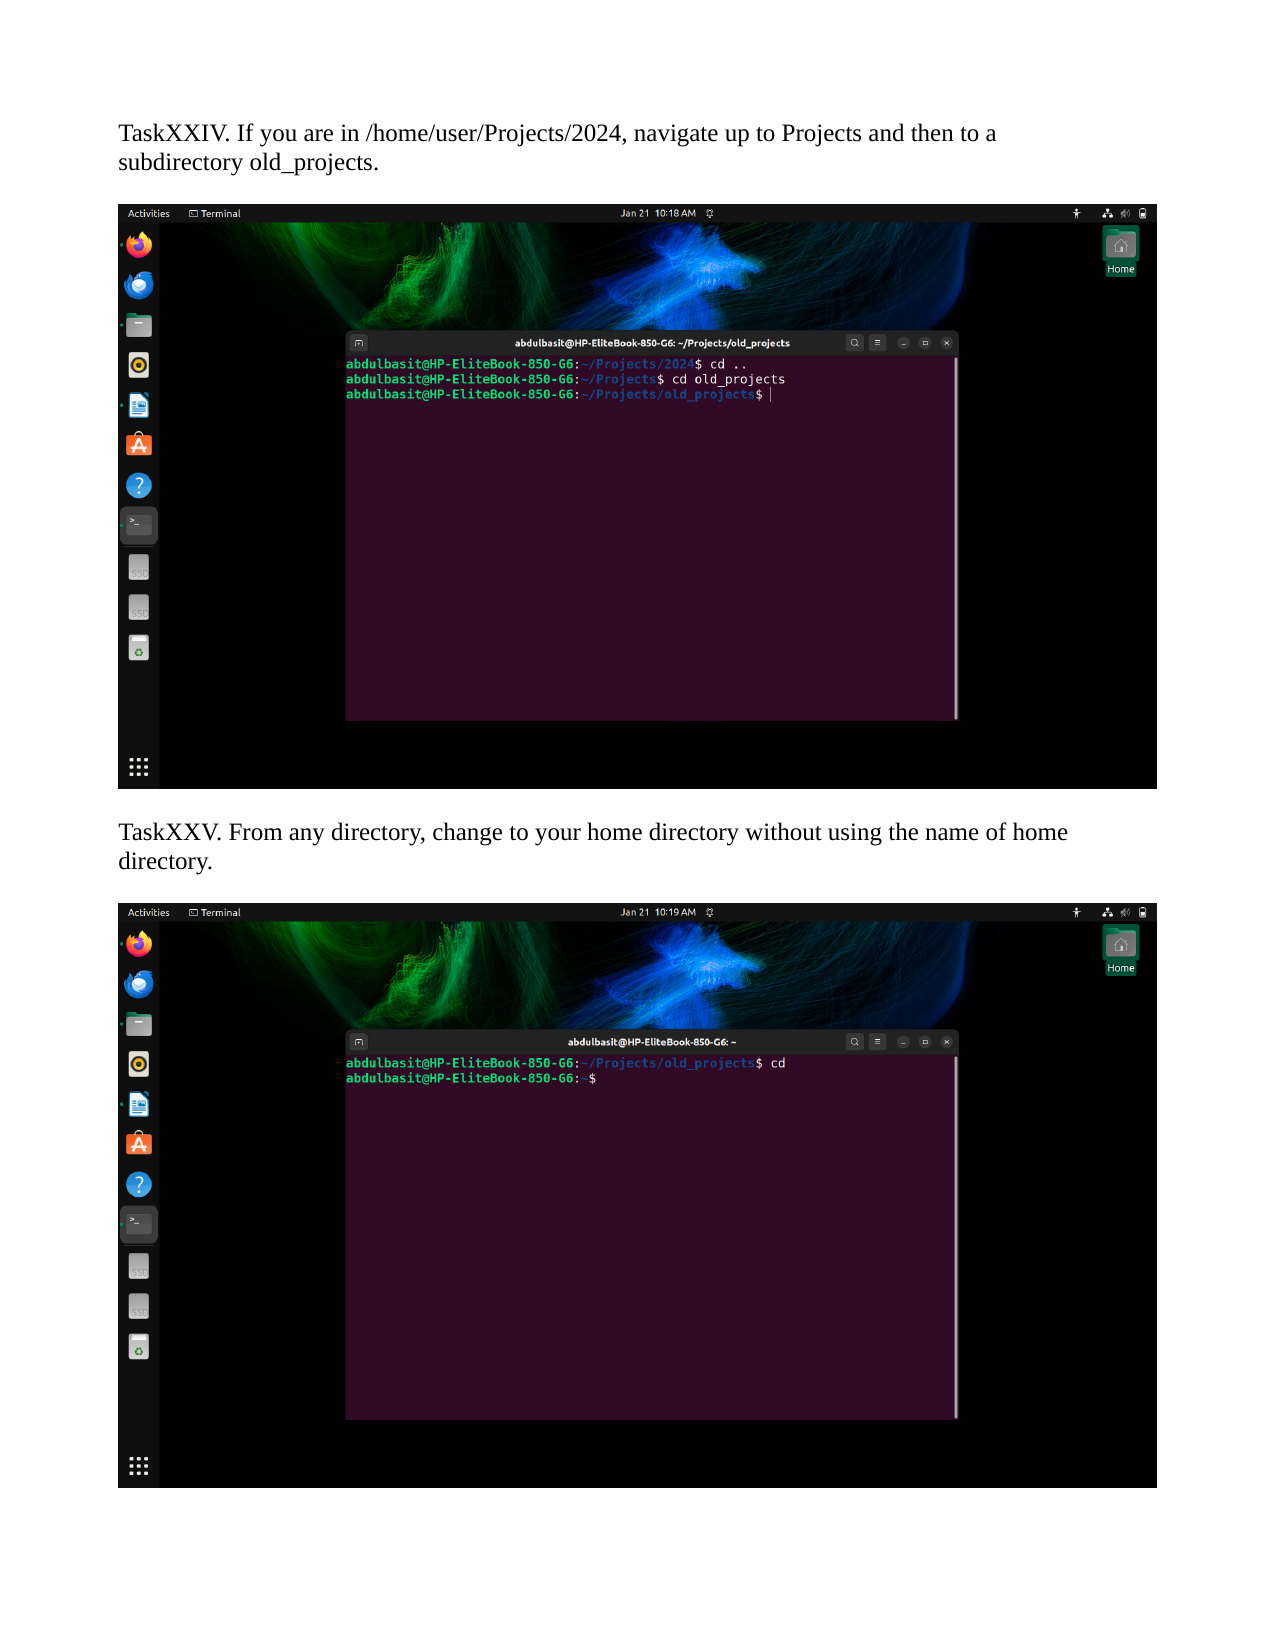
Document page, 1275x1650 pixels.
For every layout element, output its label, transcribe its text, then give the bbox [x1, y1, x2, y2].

picture [118, 204, 1157, 789]
text TaskXXV. From any directory, change to your home directory without using the name of home [118, 817, 1157, 846]
picture [118, 903, 1157, 1488]
text subdirectory old_projects. [118, 147, 1157, 176]
text directory. [118, 846, 1157, 875]
text TaskXXIV. If you are in /home/user/Projects/2024, navigate up to Projects and then to a [118, 118, 1157, 147]
